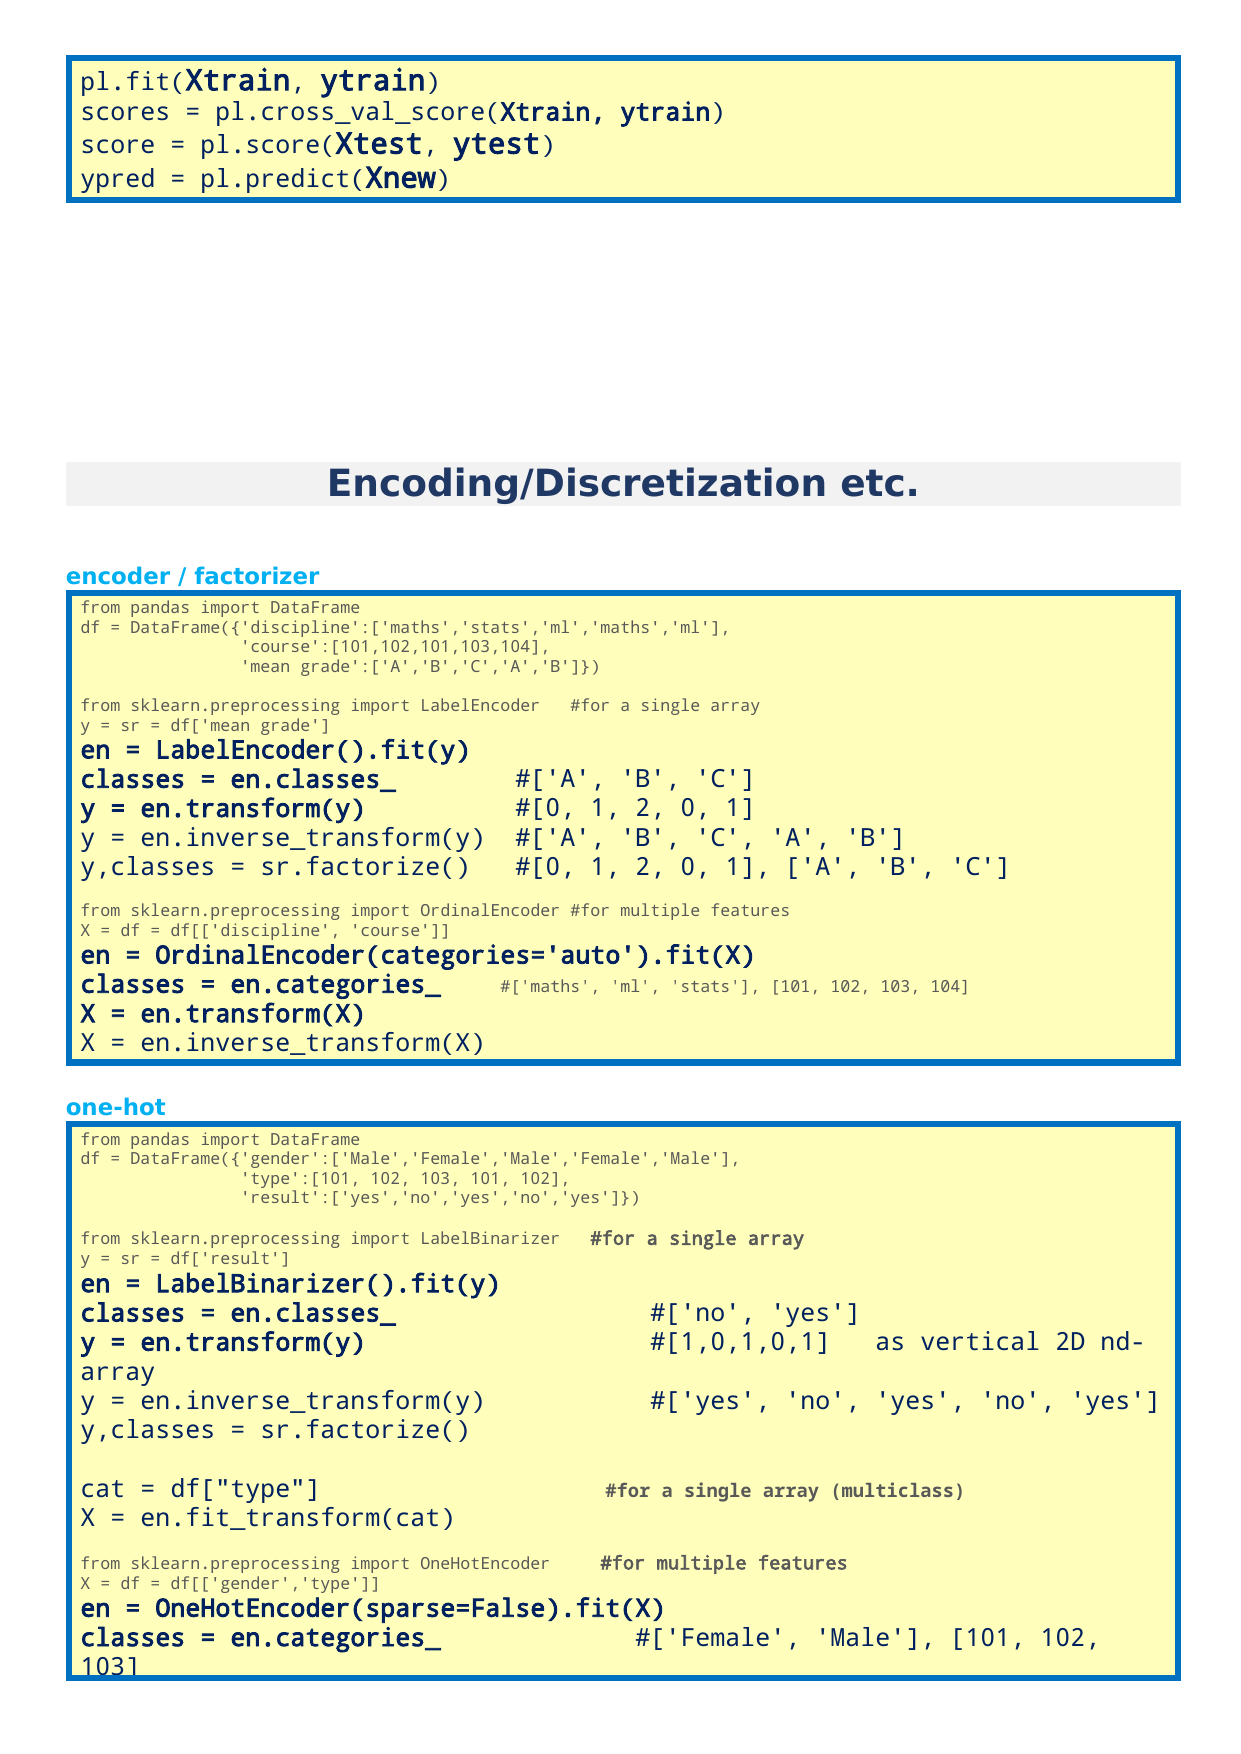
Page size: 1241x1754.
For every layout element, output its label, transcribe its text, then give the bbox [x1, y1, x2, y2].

text X = en.inverse_transform(X) [72, 1020, 1175, 1059]
text y = en.inverse_transform(y) #['A', 'B', 'C', 'A', 'B'] [72, 814, 1175, 844]
text 'result':['yes','no','yes','no','yes']}) [72, 1180, 1175, 1199]
text X = df = df[['gender','type']] [72, 1566, 1175, 1585]
text classes = en.classes_ #['no', 'yes'] [72, 1290, 1175, 1319]
text en = OneHotEncoder(sparse=False).fit(X) [72, 1585, 1175, 1614]
text scores = pl.cross_val_score(Xtrain, ytrain) [72, 89, 1175, 118]
text pl.fit(Xtrain, ytrain) [72, 61, 1175, 89]
text X = en.fit_transform(cat) [72, 1495, 1175, 1524]
text from sklearn.preprocessing import OneHotEncoder #for multiple features [72, 1543, 1175, 1566]
text from pandas import DataFrame [72, 596, 1175, 609]
text from sklearn.preprocessing import LabelBinarizer #for a single array [72, 1219, 1175, 1241]
text score = pl.score(Xtest, ytest) [72, 118, 1175, 152]
text en = LabelBinarizer().fit(y) [72, 1261, 1175, 1290]
text y = sr = df['result'] [72, 1241, 1175, 1261]
subtitle Encoding/Discretization etc. [66, 462, 1181, 506]
text classes = en.classes_ #['A', 'B', 'C'] [72, 756, 1175, 785]
text y = sr = df['mean grade'] [72, 707, 1175, 727]
text ypred = pl.predict(Xnew) [72, 152, 1175, 197]
title encoder / factorizer [66, 563, 1181, 590]
text y = en.inverse_transform(y) #['yes', 'no', 'yes', 'no', 'yes'] [72, 1378, 1175, 1407]
text y,classes = sr.factorize() [72, 1407, 1175, 1436]
text y = en.transform(y) #[1,0,1,0,1] as vertical 2D nd-array [72, 1319, 1175, 1378]
text y,classes = sr.factorize() #[0, 1, 2, 0, 1], ['A', 'B', 'C'] [72, 844, 1175, 873]
text en = LabelEncoder().fit(y) [72, 727, 1175, 756]
text X = en.transform(X) [72, 990, 1175, 1020]
text from pandas import DataFrame [72, 1127, 1175, 1141]
text df = DataFrame({'discipline':['maths','stats','ml','maths','ml'], [72, 609, 1175, 629]
text from sklearn.preprocessing import OrdinalEncoder #for multiple features [72, 893, 1175, 912]
text 'type':[101, 102, 103, 101, 102], [72, 1160, 1175, 1180]
text cat = df["type"] #for a single array (multiclass) [72, 1465, 1175, 1495]
text 'mean grade':['A','B','C','A','B']}) [72, 648, 1175, 668]
text df = DataFrame({'gender':['Male','Female','Male','Female','Male'], [72, 1141, 1175, 1160]
text X = df = df[['discipline', 'course']] [72, 912, 1175, 932]
text classes = en.categories_ #['Female', 'Male'], [101, 102, 103] [72, 1614, 1175, 1675]
text from sklearn.preprocessing import LabelEncoder #for a single array [72, 688, 1175, 707]
text classes = en.categories_ #['maths', 'ml', 'stats'], [101, 102, 103, 104] [72, 961, 1175, 990]
title one-hot [66, 1094, 1181, 1121]
text y = en.transform(y) #[0, 1, 2, 0, 1] [72, 785, 1175, 814]
text 'course':[101,102,101,103,104], [72, 629, 1175, 648]
text en = OrdinalEncoder(categories='auto').fit(X) [72, 932, 1175, 961]
